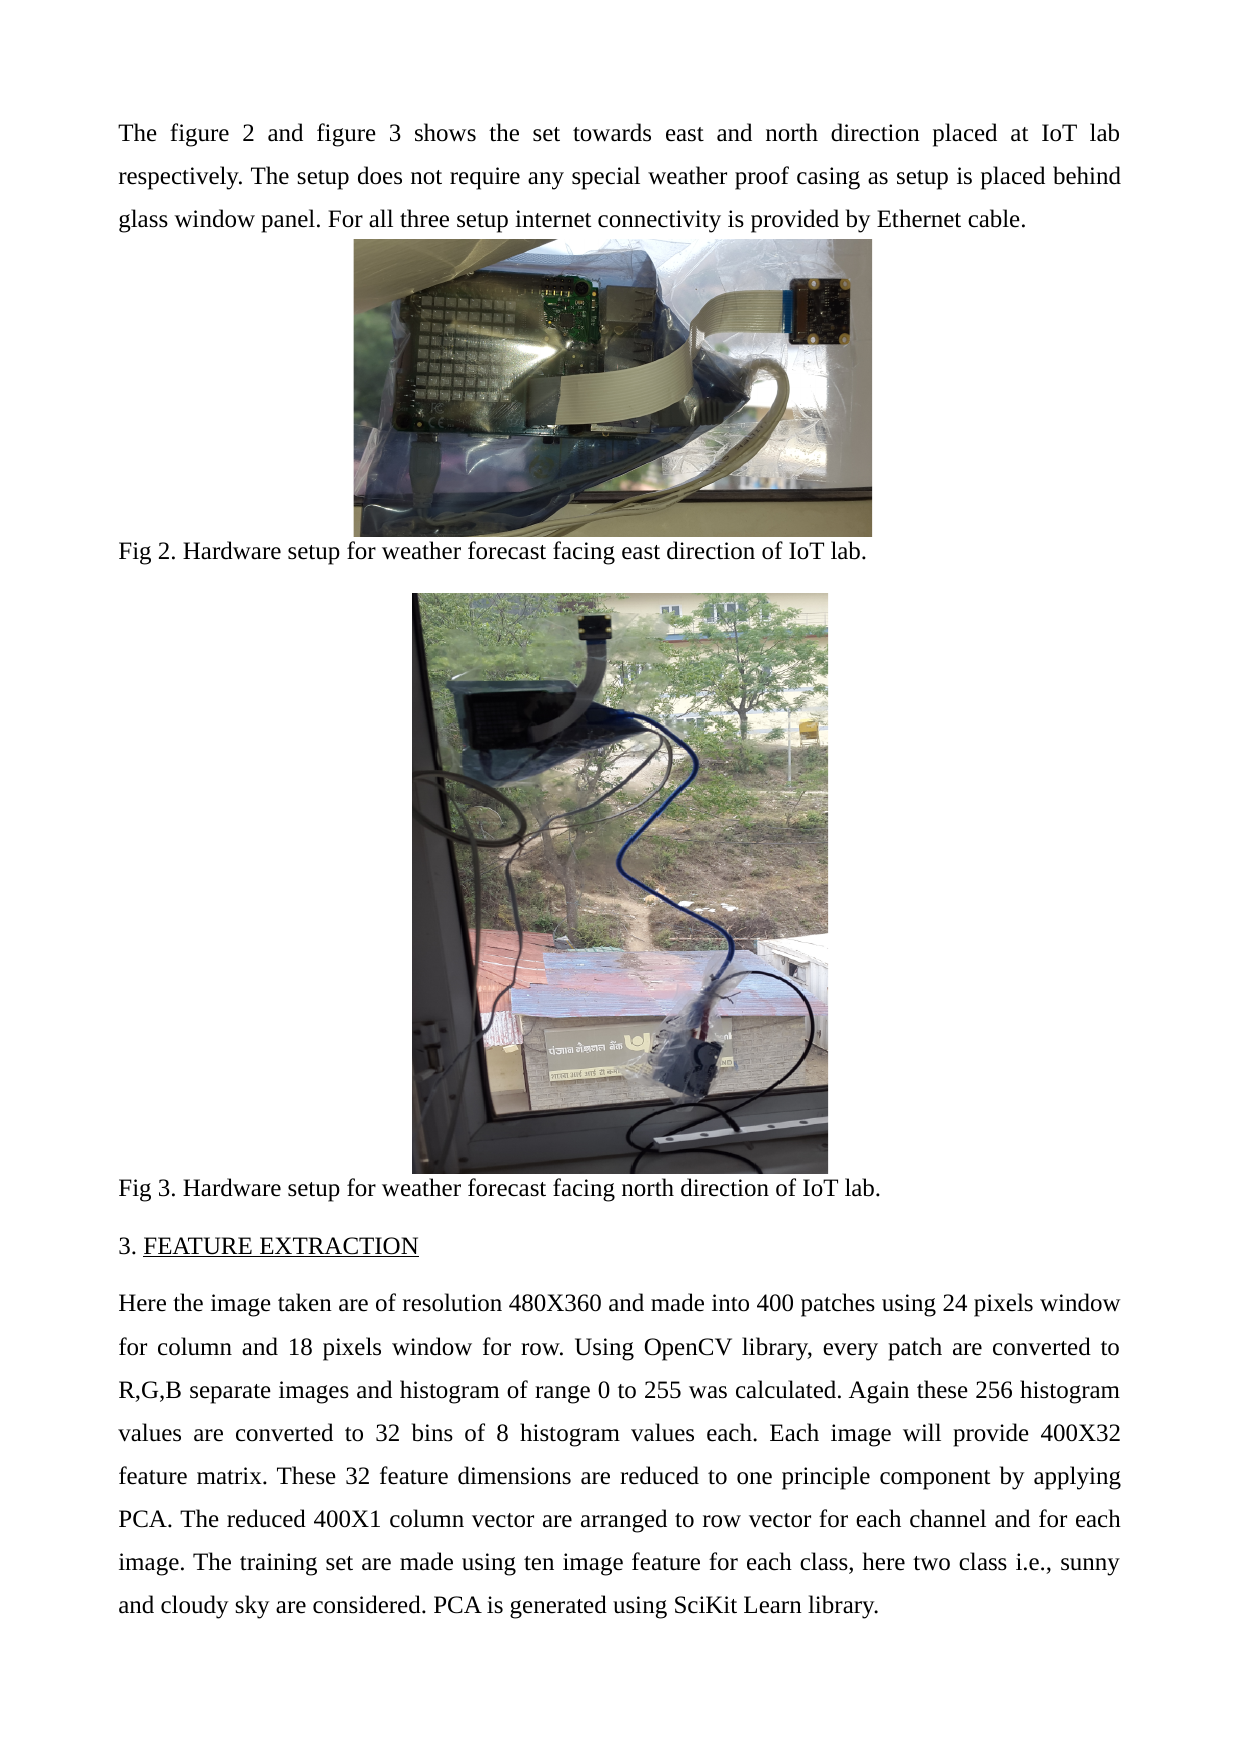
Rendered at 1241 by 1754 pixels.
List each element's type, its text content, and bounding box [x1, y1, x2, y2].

text 3. FEATURE EXTRACTION [118, 1231, 1122, 1260]
text Fig 3. Hardware setup for weather forecast facing north direction of IoT lab. [118, 594, 1122, 1202]
picture [353, 239, 873, 537]
text Fig 2. Hardware setup for weather forecast facing east direction of IoT lab. [118, 247, 1122, 565]
text Here the image taken are of resolution 480X360 and made into 400 patches using 24 pixels window for column and 18 pixels window for row. Using OpenCV library, every patch are converted to R,G,B separate images and histogram of range 0 to 255 was calculated. Again these 256 histogram values are converted to 32 bins of 8 histogram values each. Each image will provide 400X32 feature matrix. These 32 feature dimensions are reduced to one principle component by applying PCA. The reduced 400X1 column vector are arranged to row vector for each channel and for each image. The training set are made using ten image feature for each class, here two class i.e., sunny and cloudy sky are considered. PCA is generated using SciKit Learn library. [118, 1288, 1122, 1619]
picture [412, 593, 829, 1174]
text The figure 2 and figure 3 shows the set towards east and north direction placed at IoT lab respectively. The setup does not require any special weather proof casing as setup is placed behind glass window panel. For all three setup internet connectivity is provided by Ethernet cable. [118, 118, 1122, 233]
